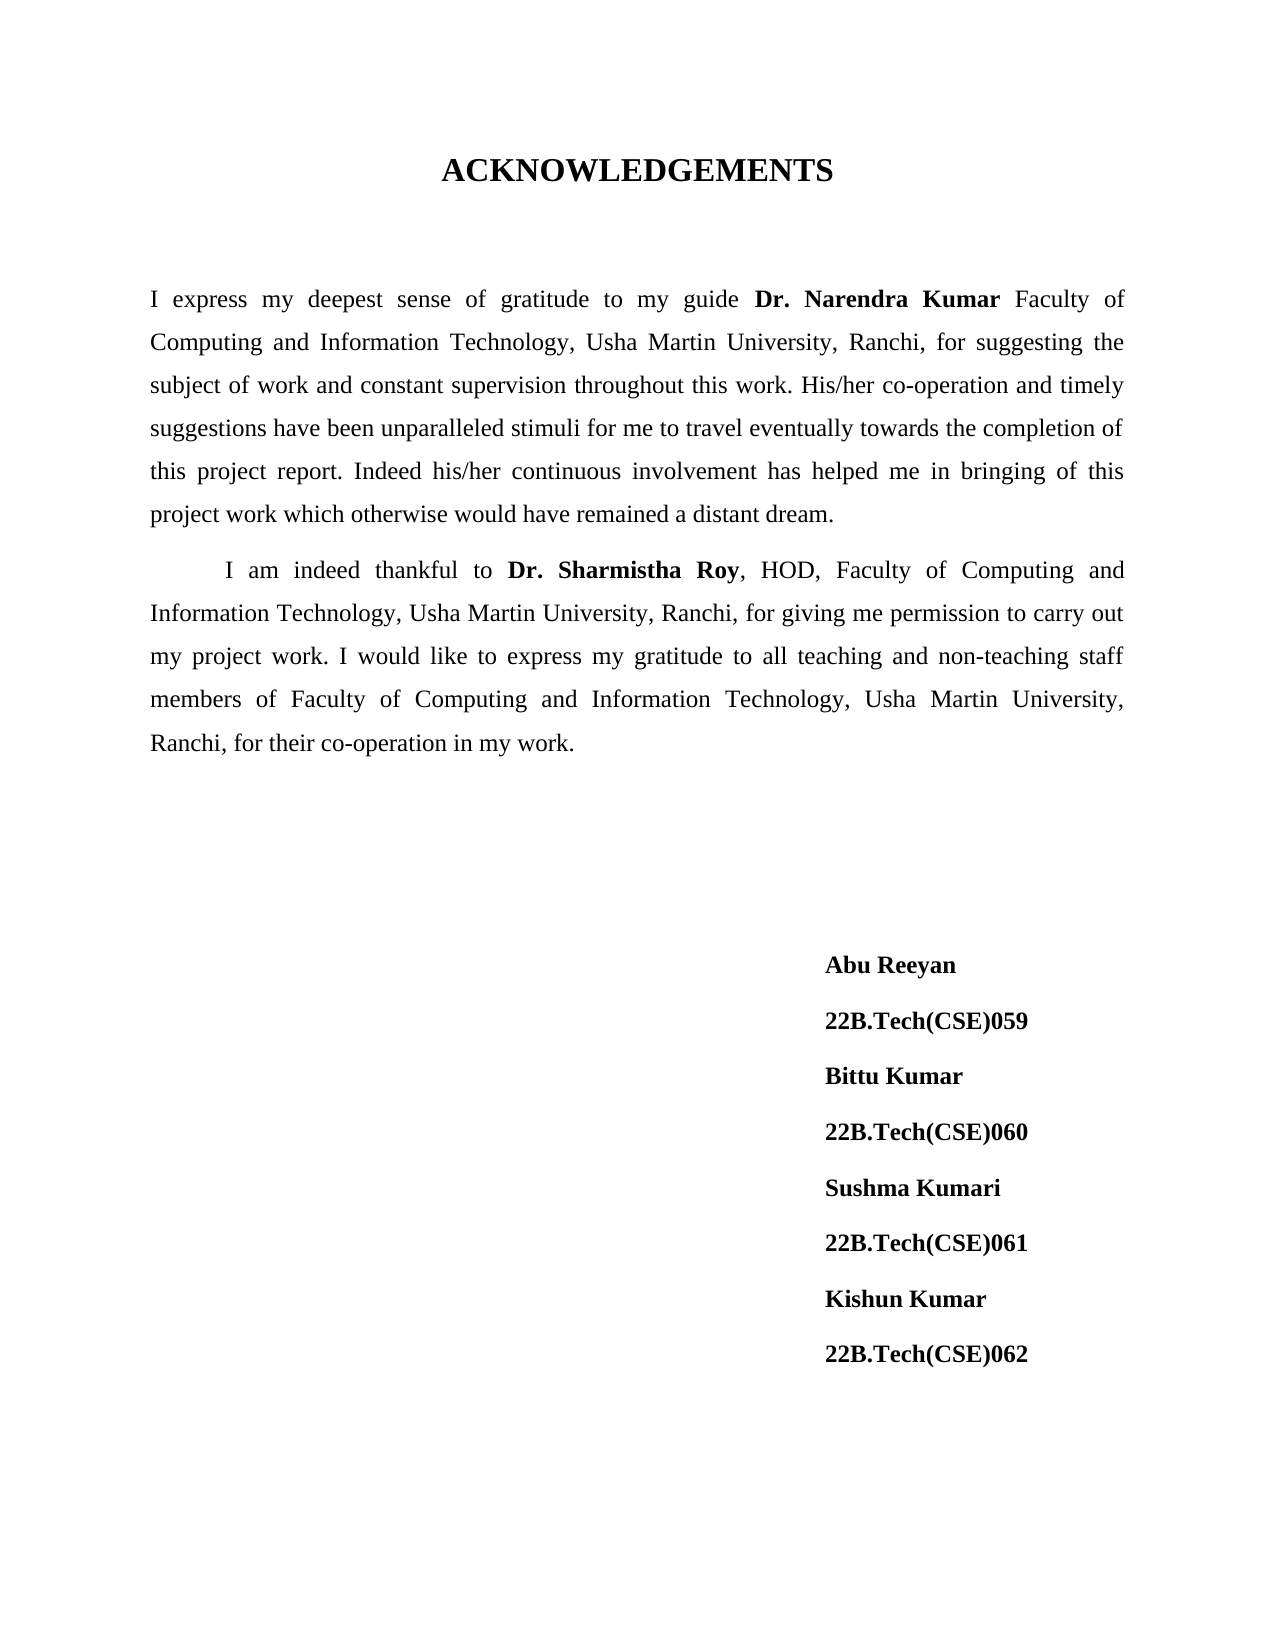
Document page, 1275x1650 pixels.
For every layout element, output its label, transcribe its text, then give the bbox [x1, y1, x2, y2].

text ACKNOWLEDGEMENTS [150, 150, 1125, 188]
text 22B.Tech(CSE)060 [825, 1117, 1125, 1146]
text I express my deepest sense of gratitude to my guide Dr. Narendra Kumar Faculty of Computing and Information Technology, Usha Martin University, Ranchi, for suggesting the subject of work and constant supervision throughout this work. His/her co-operation and timely suggestions have been unparalleled stimuli for me to travel eventually towards the completion of this project report. Indeed his/her continuous involvement has helped me in bringing of this project work which otherwise would have remained a distant dream. [150, 284, 1125, 528]
text Bittu Kumar [150, 1061, 1125, 1090]
text 22B.Tech(CSE)061 [825, 1228, 1125, 1257]
text Kishun Kumar [150, 1284, 1125, 1313]
text Sushma Kumari [825, 1173, 1125, 1201]
text 22B.Tech(CSE)059 [825, 1006, 1125, 1034]
text 22B.Tech(CSE)062 [825, 1339, 1125, 1368]
text I am indeed thankful to Dr. Sharmistha Roy, HOD, Faculty of Computing and Information Technology, Usha Martin University, Ranchi, for giving me permission to carry out my project work. I would like to express my gratitude to all teaching and non-teaching staff members of Faculty of Computing and Information Technology, Usha Martin University, Ranchi, for their co-operation in my work. [150, 555, 1125, 756]
text Abu Reeyan [150, 950, 1125, 979]
